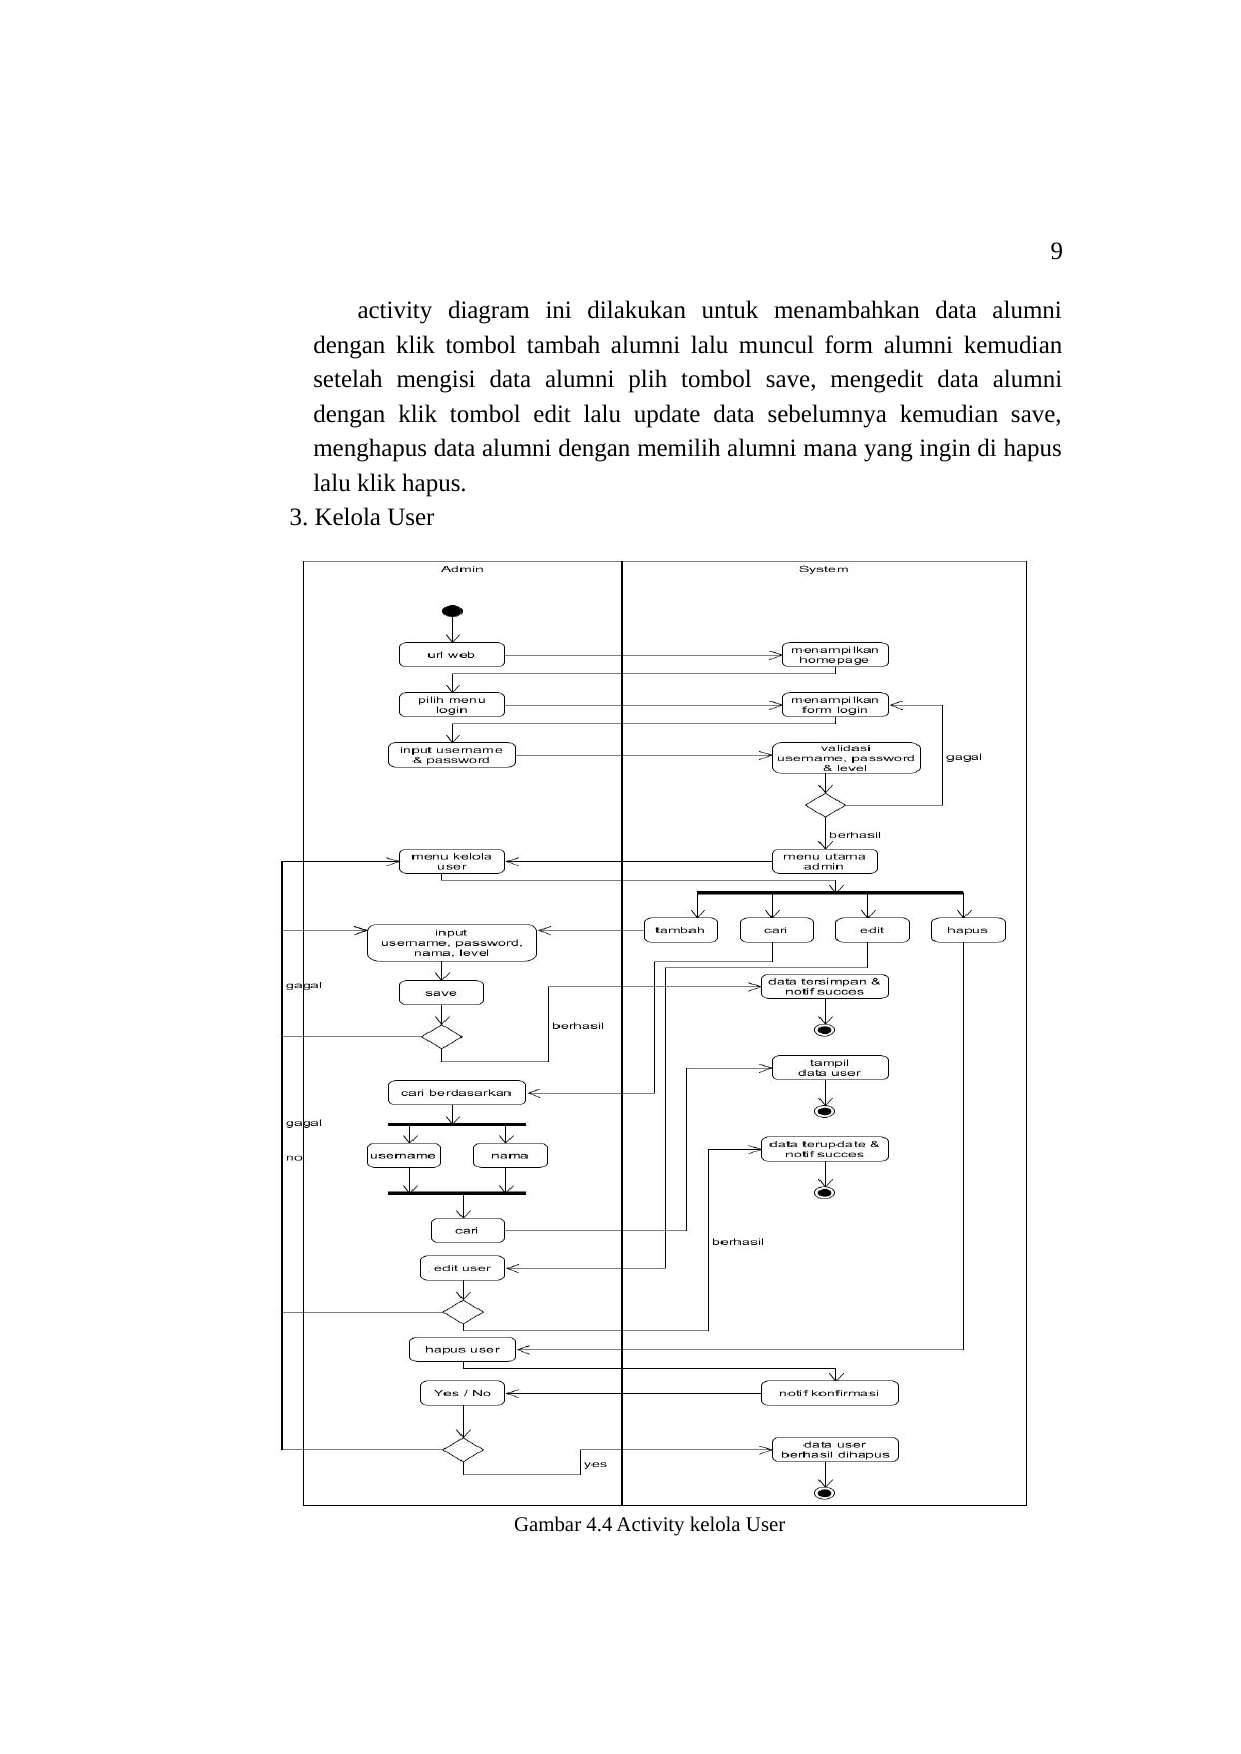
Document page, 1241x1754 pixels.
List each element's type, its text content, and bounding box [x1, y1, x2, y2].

text activity diagram ini dilakukan untuk menambahkan data alumni dengan klik tombol tambah alumni lalu muncul form alumni kemudian setelah mengisi data alumni plih tombol save, mengedit data alumni dengan klik tombol edit lalu update data sebelumnya kemudian save, menghapus data alumni dengan memilih alumni mana yang ingin di hapus lalu klik hapus. [313, 295, 1063, 496]
picture [251, 549, 1048, 1507]
text 3. Kelola User [289, 502, 1063, 531]
text Gambar 4.4 Activity kelola User [251, 1507, 1048, 1536]
